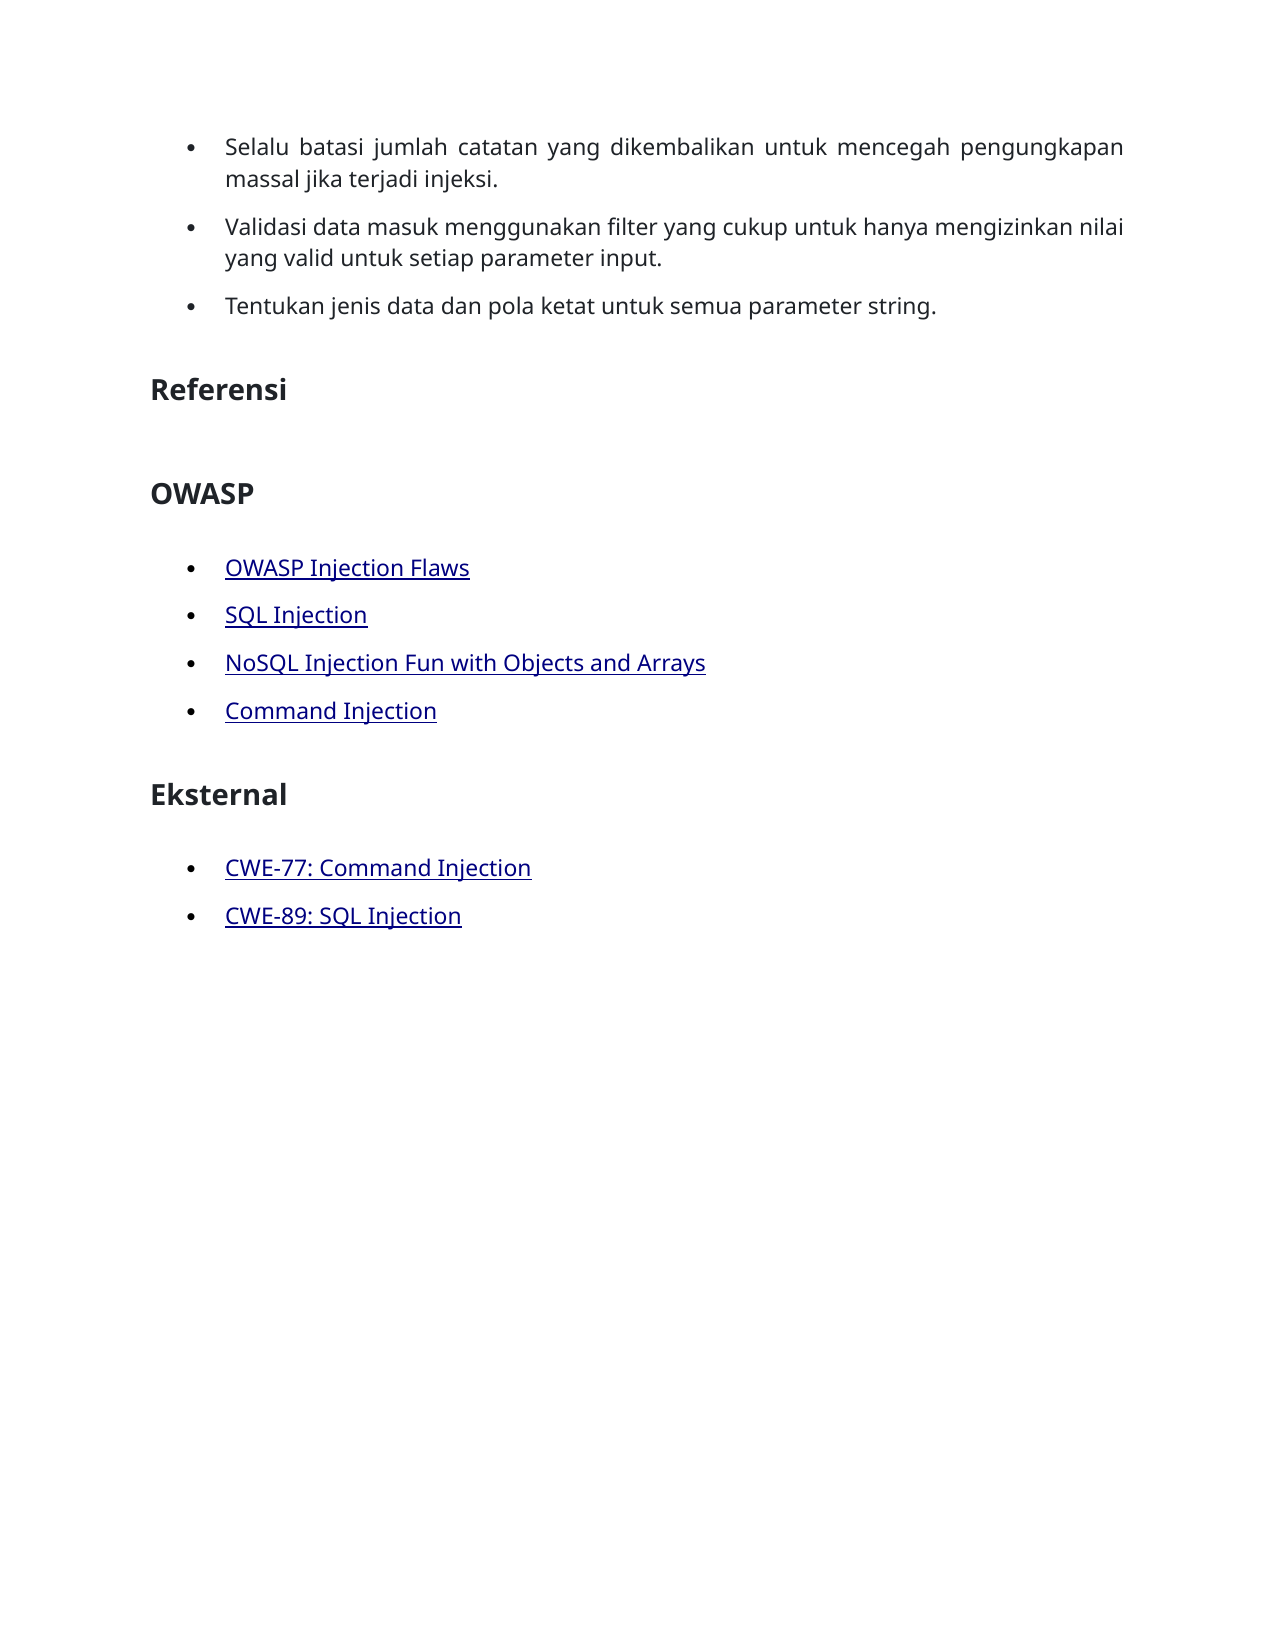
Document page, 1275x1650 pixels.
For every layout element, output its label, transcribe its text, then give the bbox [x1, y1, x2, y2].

list CWE-77: Command Injection [187, 852, 1125, 883]
list Selalu batasi jumlah catatan yang dikembalikan untuk mencegah pengungkapan massal jika terjadi injeksi. [187, 131, 1125, 194]
list Command Injection [187, 695, 1125, 726]
subtitle Eksternal [150, 774, 1125, 814]
list NoSQL Injection Fun with Objects and Arrays [187, 647, 1125, 678]
list Validasi data masuk menggunakan filter yang cukup untuk hanya mengizinkan nilai yang valid untuk setiap parameter input. [187, 210, 1125, 273]
subtitle OWASP [150, 474, 1125, 513]
list SQL Injection [187, 599, 1125, 631]
subtitle Referensi [150, 369, 1125, 408]
list Tentukan jenis data dan pola ketat untuk semua parameter string. [187, 289, 1125, 321]
list OWASP Injection Flaws [187, 551, 1125, 583]
list CWE-89: SQL Injection [187, 900, 1125, 931]
